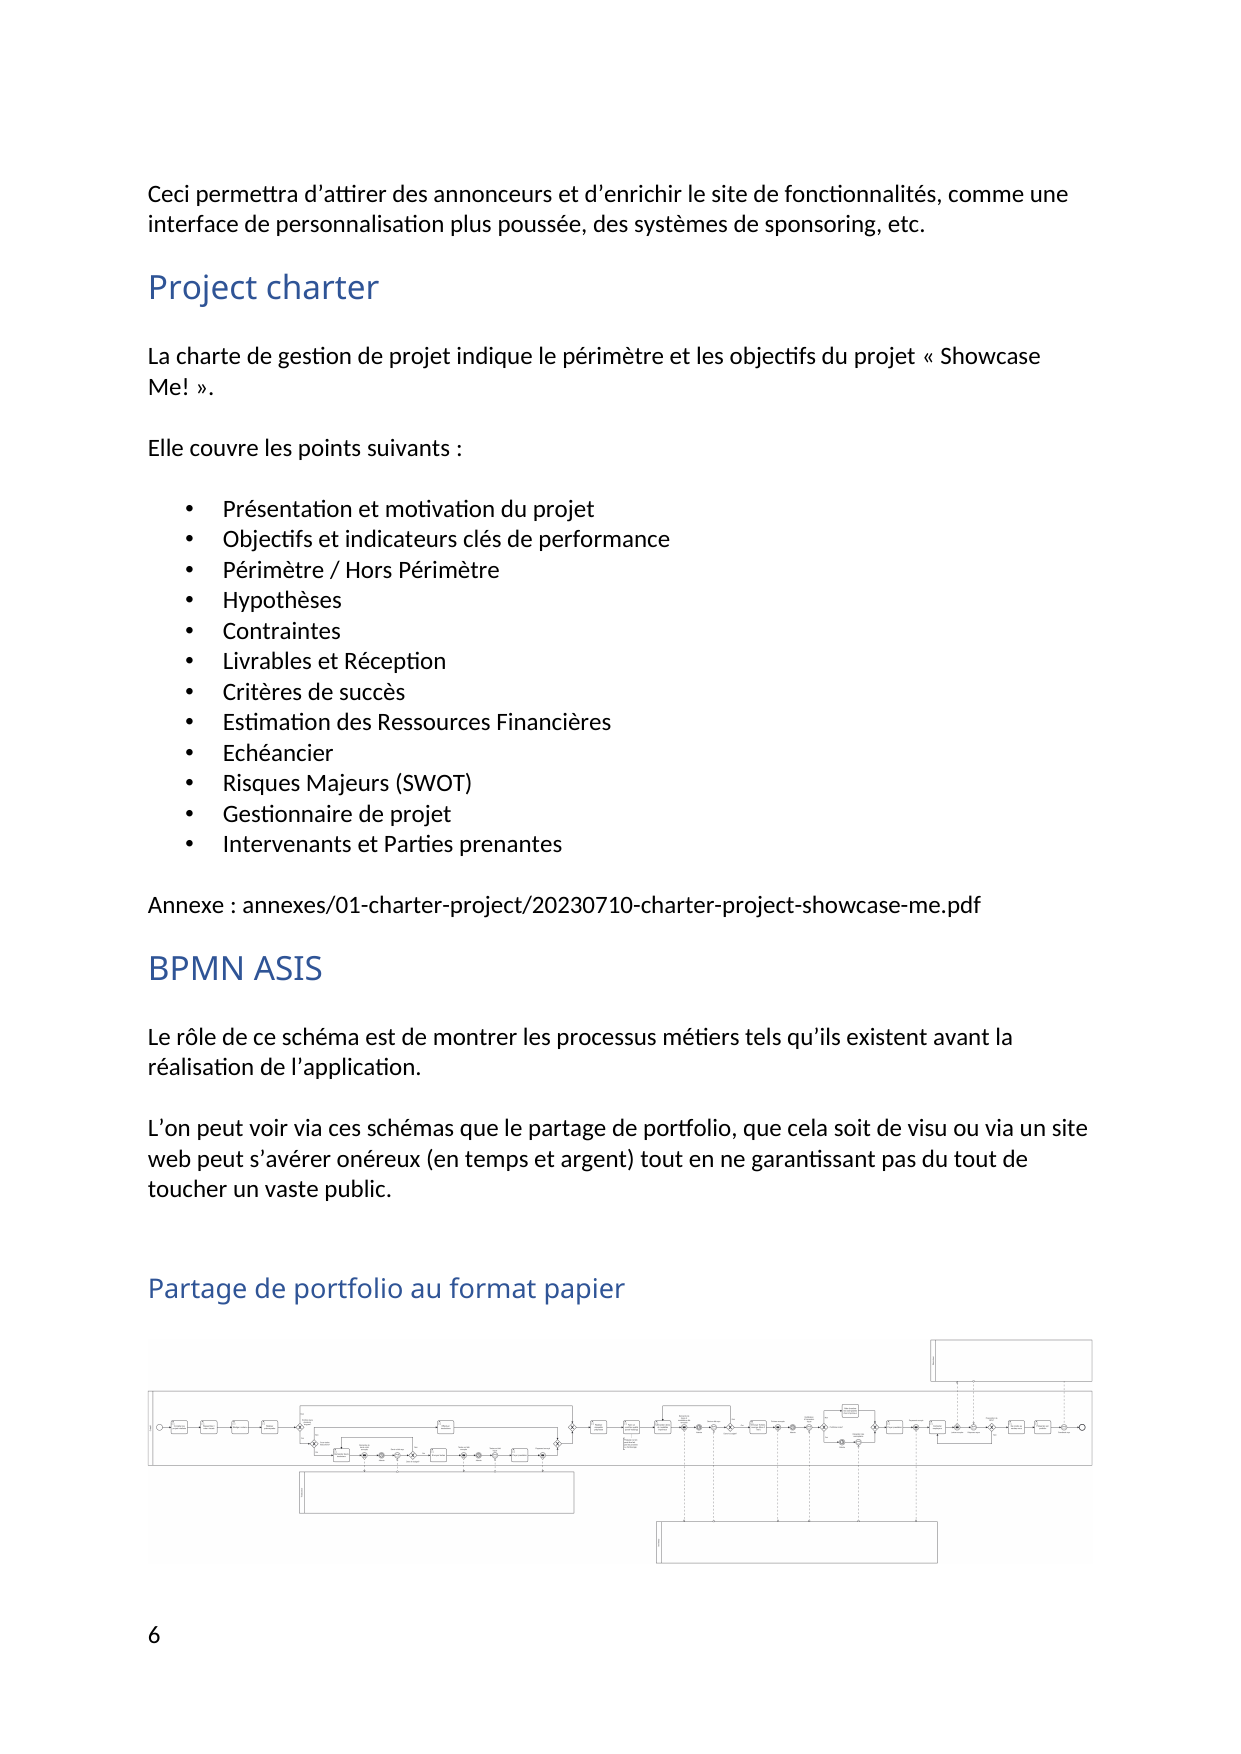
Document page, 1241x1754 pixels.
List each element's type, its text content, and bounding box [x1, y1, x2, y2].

text La charte de gestion de projet indique le périmètre et les objectifs du projet « Showcase Me! ». [148, 340, 1093, 401]
subtitle Partage de portfolio au format papier [148, 1269, 1093, 1306]
list Intervenants et Parties prenantes [185, 828, 1093, 859]
text L’on peut voir via ces schémas que le partage de portfolio, que cela soit de visu ou via un site web peut s’avérer onéreux (en temps et argent) tout en ne garantissant pas du tout de toucher un vaste public. [148, 1112, 1093, 1204]
list Objectifs et indicateurs clés de performance [185, 523, 1093, 554]
list Echéancier [185, 737, 1093, 767]
text Annexe : annexes/01-charter-project/20230710-charter-project-showcase-me.pdf [148, 889, 1093, 920]
subtitle Project charter [148, 264, 1093, 309]
list Contraintes [185, 615, 1093, 645]
subtitle BPMN ASIS [148, 945, 1093, 990]
list Hypothèses [185, 584, 1093, 615]
text Le rôle de ce schéma est de montrer les processus métiers tels qu’ils existent avant la réalisation de l’application. [148, 1021, 1093, 1082]
list Risques Majeurs (SWOT) [185, 767, 1093, 798]
text Elle couvre les points suivants : [148, 432, 1093, 462]
text Ceci permettra d’attirer des annonceurs et d’enrichir le site de fonctionnalités, comme une interface de personnalisation plus poussée, des systèmes de sponsoring, etc. [148, 178, 1093, 239]
list Périmètre / Hors Périmètre [185, 554, 1093, 584]
list Gestionnaire de projet [185, 798, 1093, 828]
list Critères de succès [185, 676, 1093, 706]
list Estimation des Ressources Financières [185, 706, 1093, 737]
list Présentation et motivation du projet [185, 493, 1093, 523]
list Livrables et Réception [185, 645, 1093, 676]
